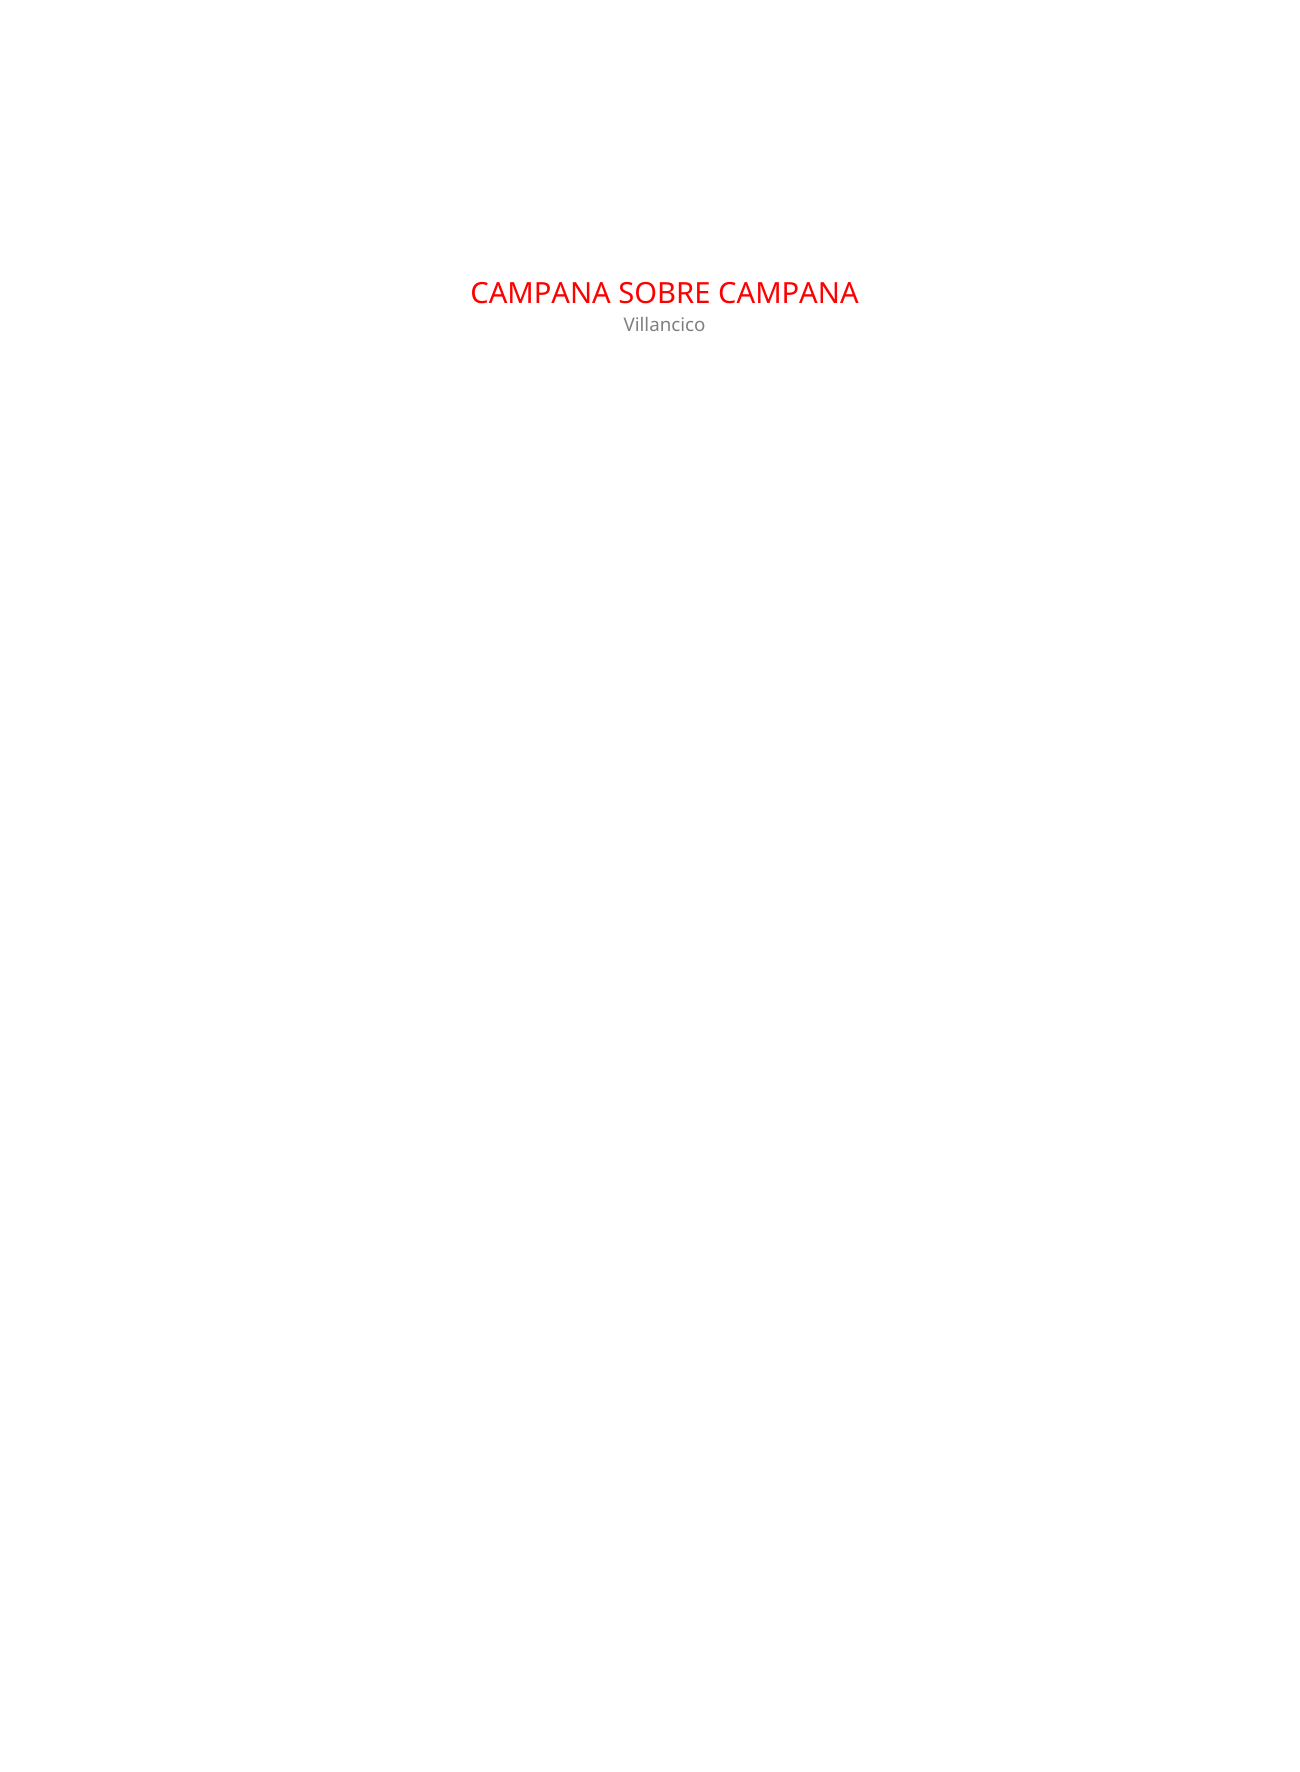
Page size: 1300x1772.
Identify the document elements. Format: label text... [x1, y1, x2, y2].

text CAMPANA SOBRE CAMPANA [104, 272, 1224, 312]
text Villancico [104, 312, 1224, 337]
